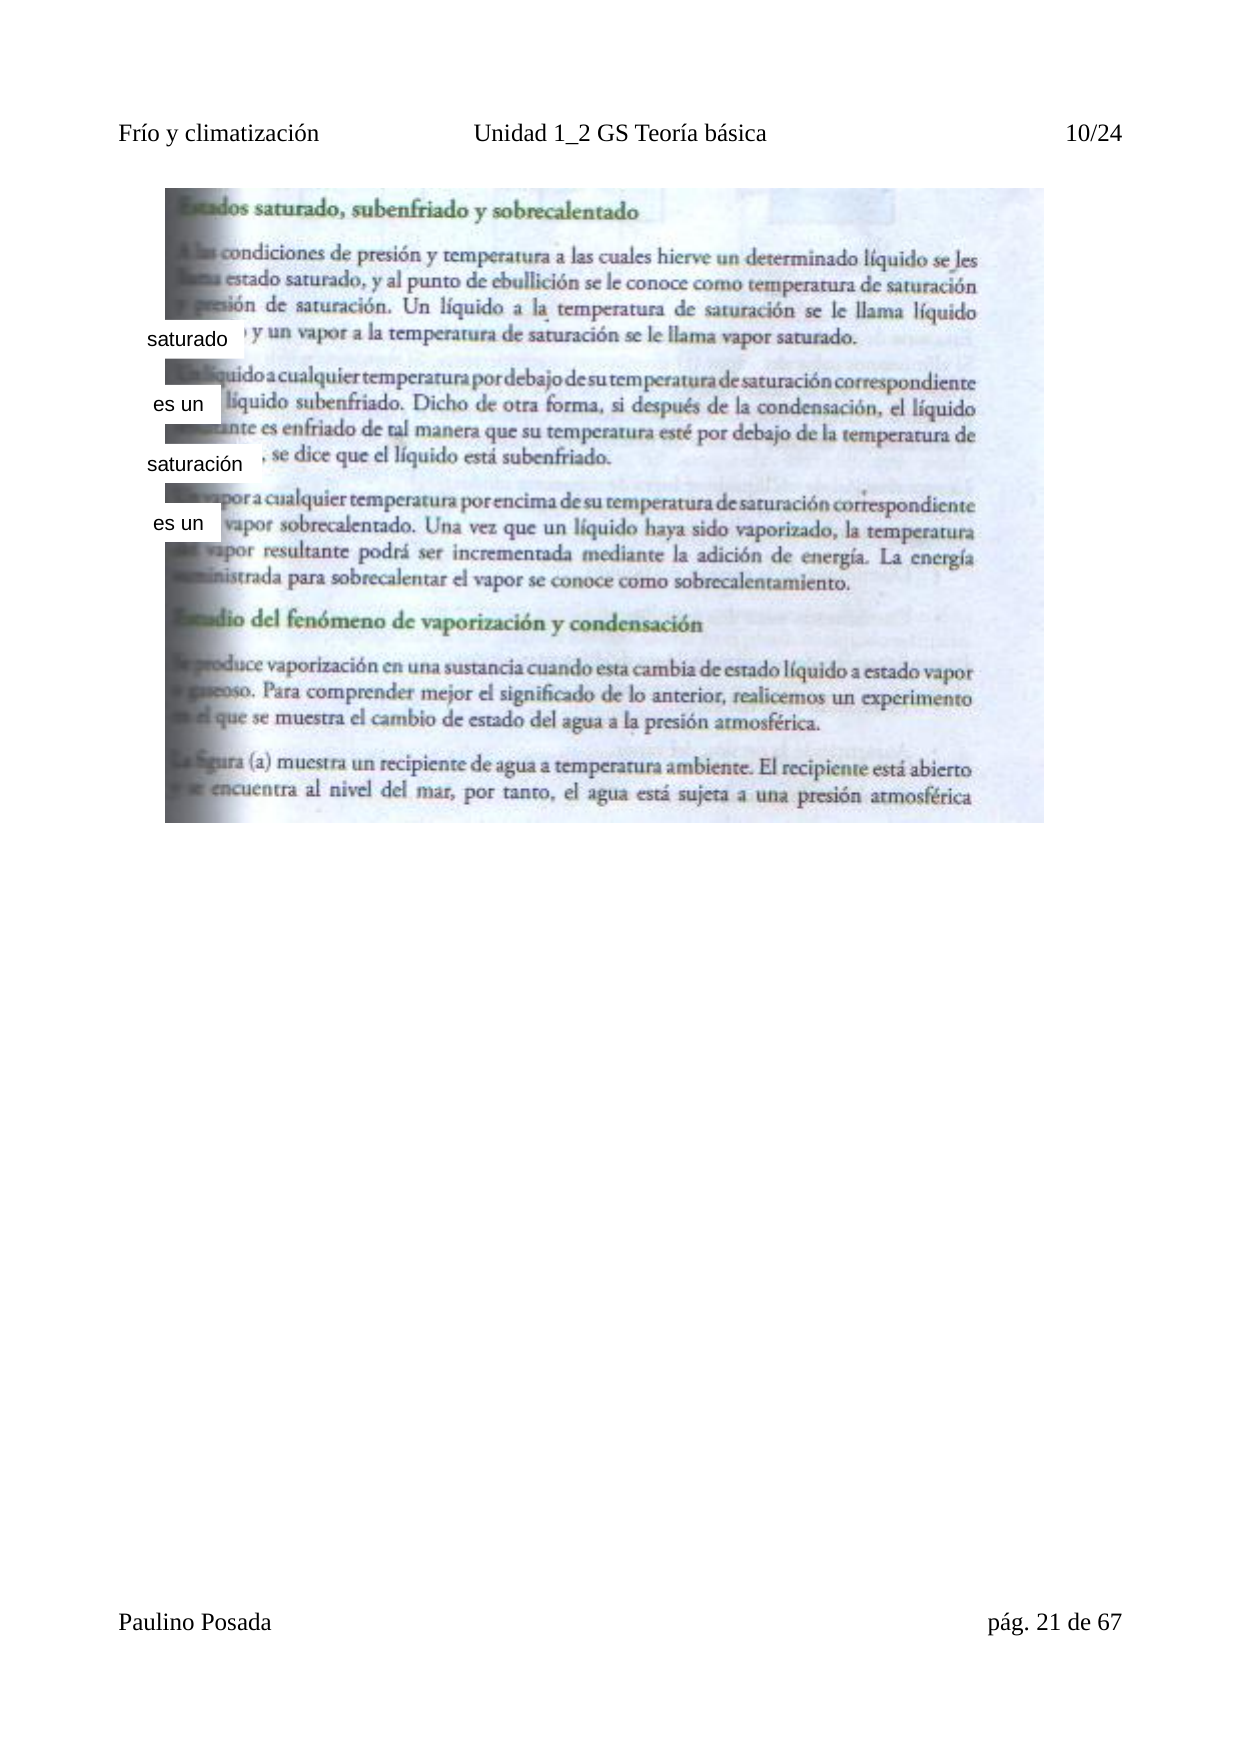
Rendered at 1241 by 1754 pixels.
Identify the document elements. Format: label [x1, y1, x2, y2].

picture [165, 188, 1044, 823]
